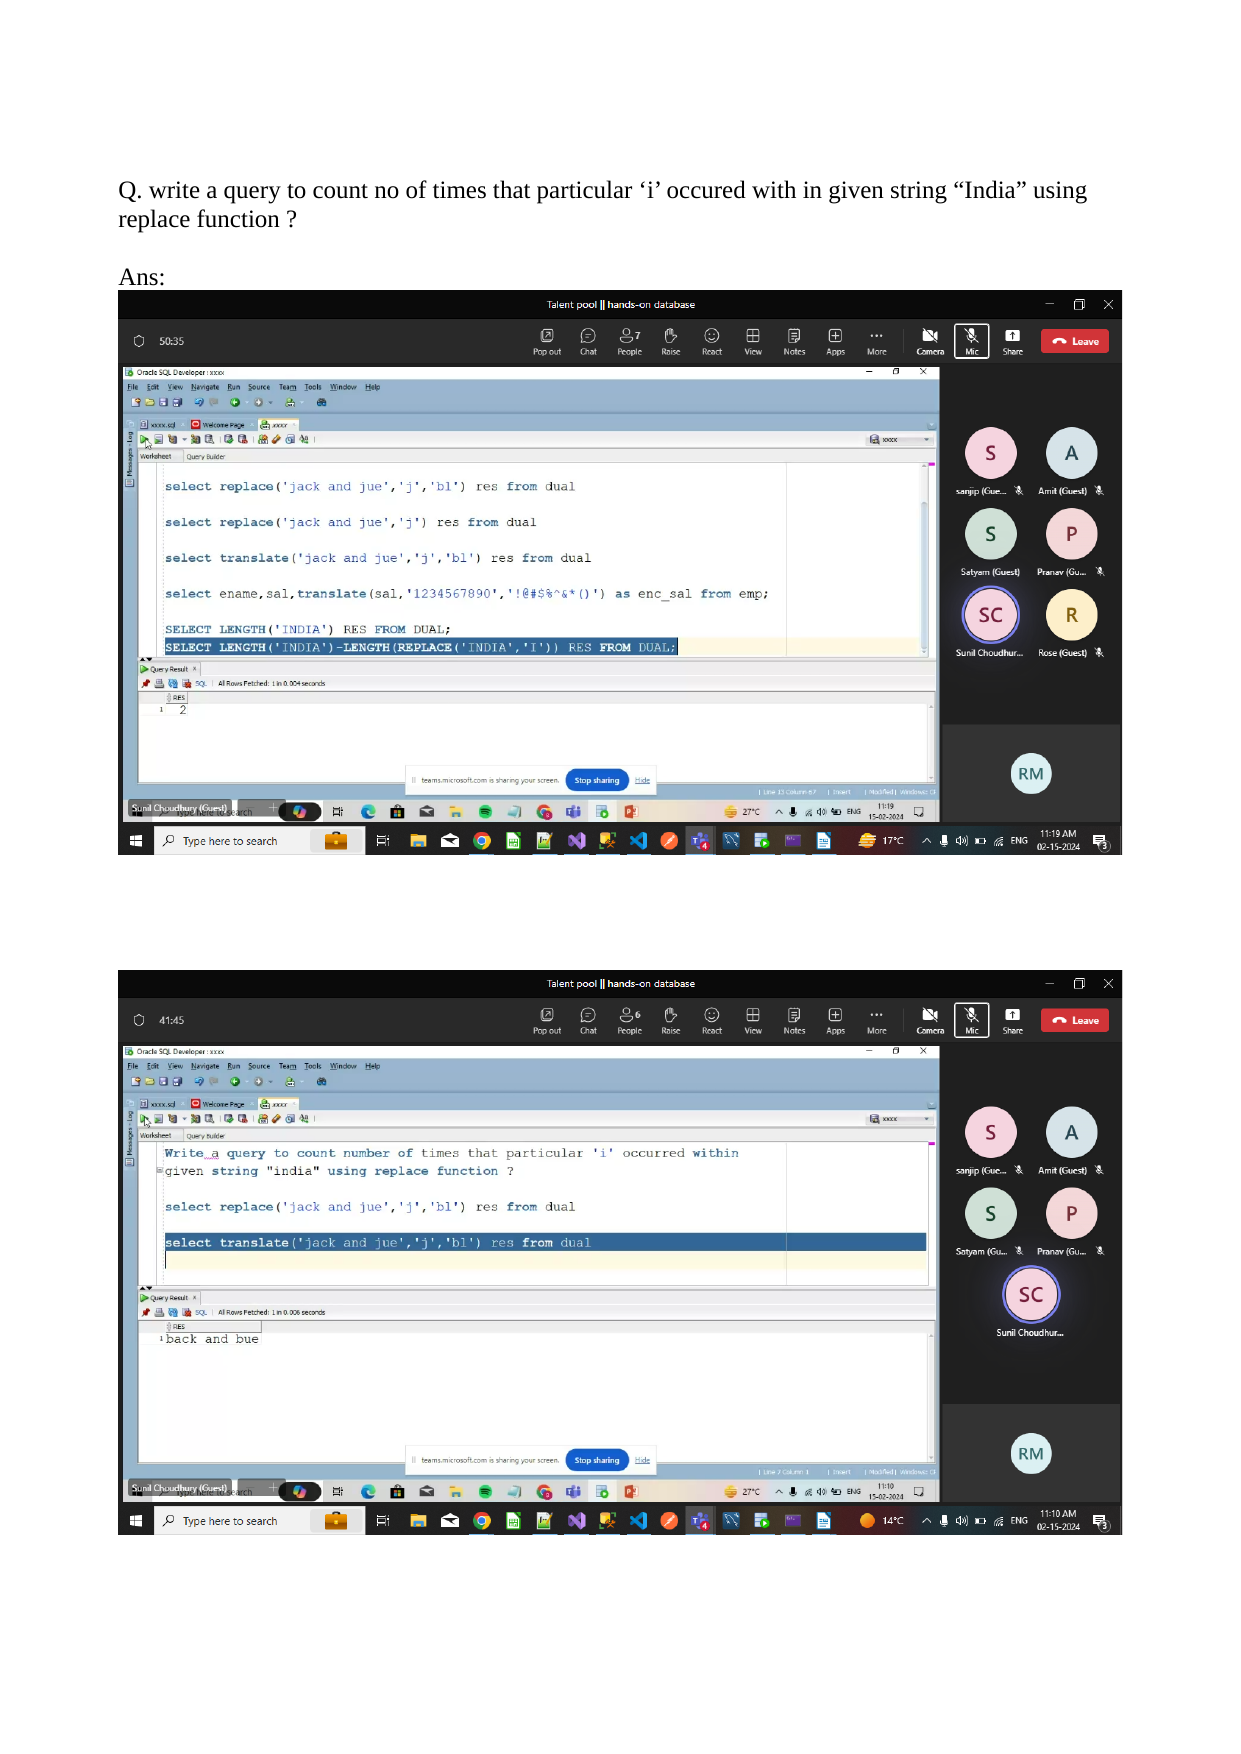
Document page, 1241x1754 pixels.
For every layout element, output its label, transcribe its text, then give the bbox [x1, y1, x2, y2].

text Ans: [118, 262, 1122, 290]
text Q. write a query to count no of times that particular ‘i’ occured with in given string “India” using replace function ? [118, 176, 1122, 233]
picture [118, 970, 1123, 1535]
picture [118, 290, 1123, 855]
